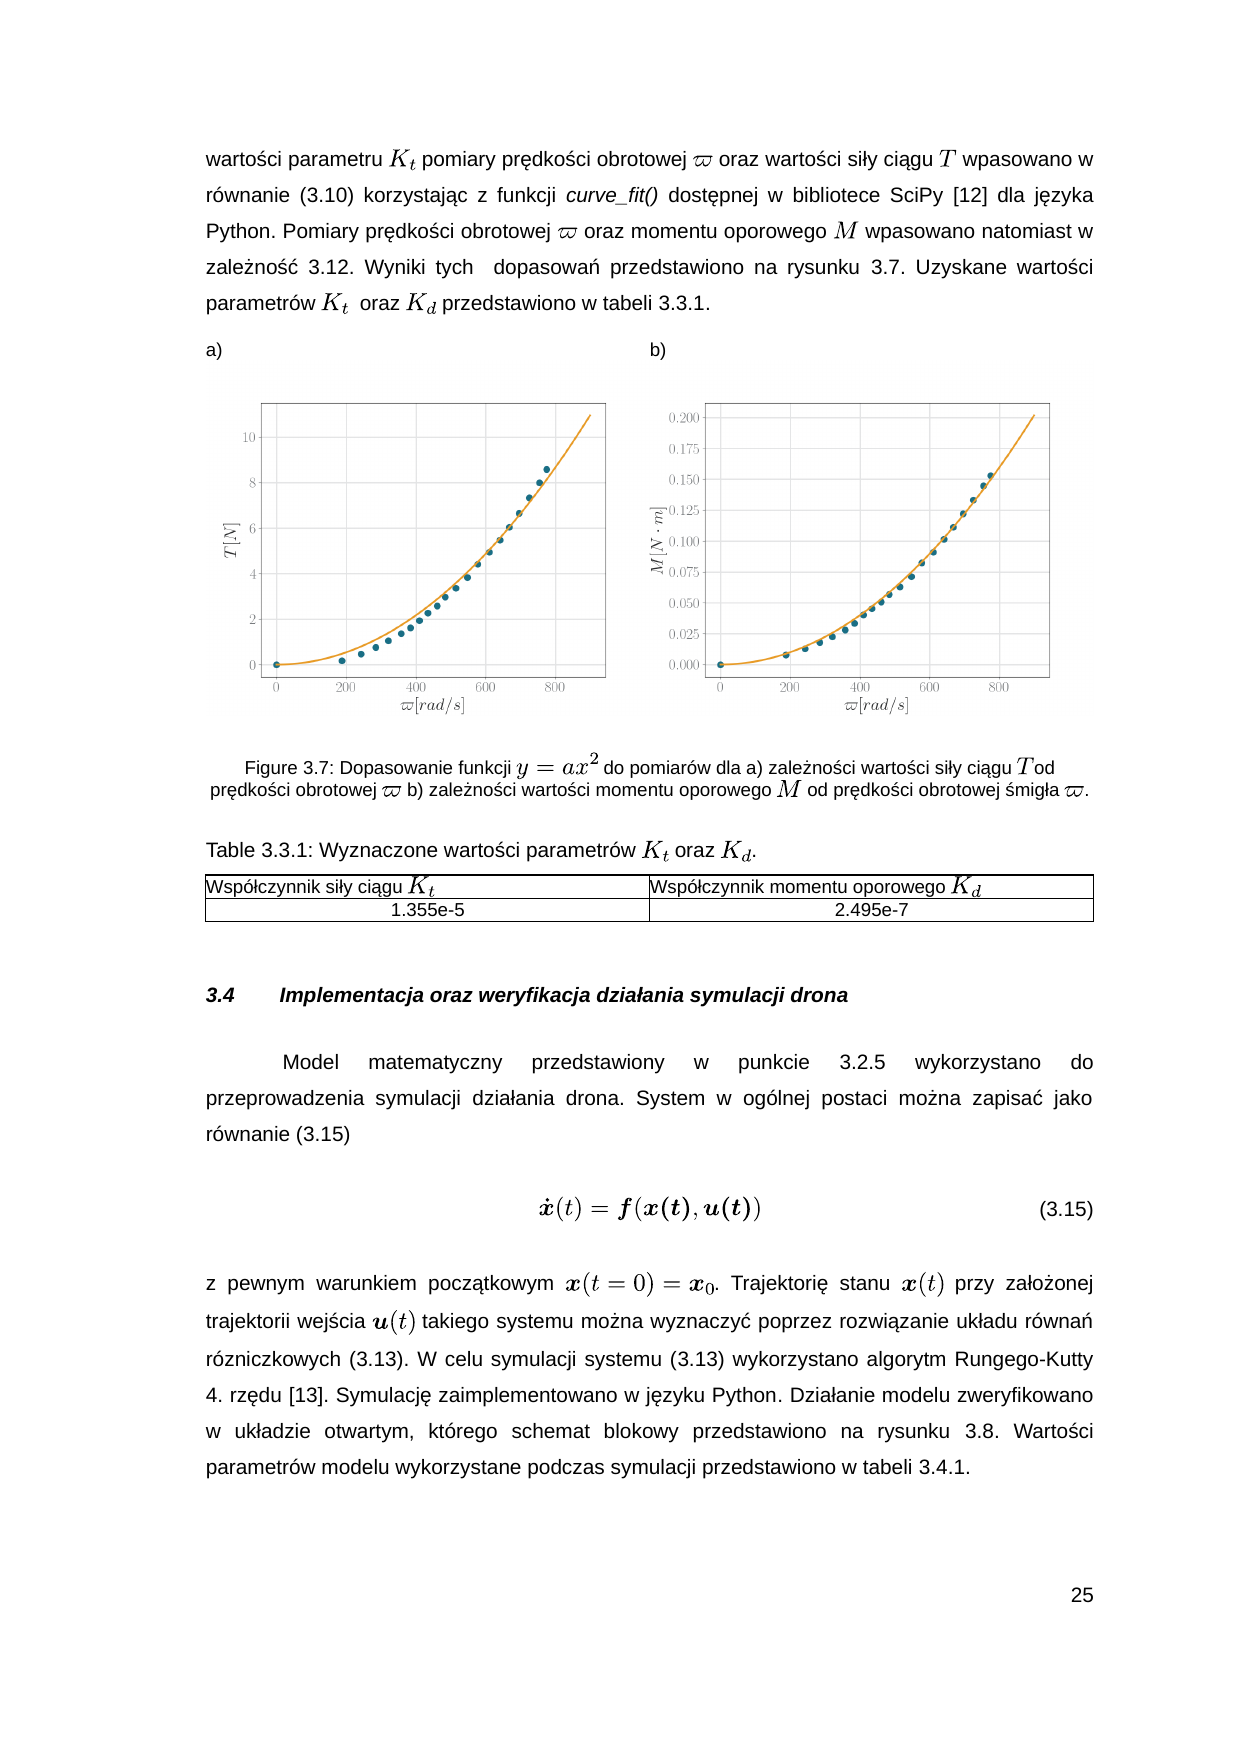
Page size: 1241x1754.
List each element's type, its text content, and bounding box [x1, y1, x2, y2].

table_header [429, 876, 649, 897]
text z pewnym warunkiem początkowym . Trajektorię stanu przy założonej trajektorii wejścia takiego systemu można wyznaczyć poprzez rozwiązanie układu równań rózniczkowych (3.13). W celu symulacji systemu (3.13) wykorzystano algorytm Rungego-Kutty 4. rzędu [13]. Symulację zaimplementowano w języku Python. Działanie modelu zweryfikowano w układzie otwartym, którego schemat blokowy przedstawiono na rysunku 3.8. Wartości parametrów modelu wykorzystane podczas symulacji przedstawiono w tabeli 3.4.1. [206, 1271, 1093, 1479]
text (3.15) [755, 1196, 1093, 1221]
table_cell 1.355e-5 [206, 899, 649, 921]
table_header Współczynnik siły ciągu [206, 876, 429, 897]
table_cell 2.495e-7 [650, 899, 1093, 921]
text Table 3.3.1: Wyznaczone wartości parametrów oraz . [206, 838, 1093, 862]
text Figure 3.7: Dopasowanie funkcji do pomiarów dla a) zależności wartości siły ciągu od prędkości obrotowej b) zależności wartości momentu oporowego od prędkości obrotowej śmigła . [206, 752, 1093, 801]
table_header Współczynnik momentu oporowego [650, 876, 972, 897]
text Model matematyczny przedstawiony w punkcie 3.2.5 wykorzystano do przeprowadzenia symulacji działania drona. System w ogólnej postaci można zapisać jako równanie (3.15) [206, 1050, 1093, 1146]
text [206, 1196, 562, 1221]
table_cell [206, 716, 649, 740]
picture [205, 360, 1094, 716]
table_header [972, 876, 1093, 897]
table_cell [650, 716, 1093, 740]
text wartości parametru pomiary prędkości obrotowej oraz wartości siły ciągu wpasowano w równanie (3.10) korzystając z funkcji curve_fit() dostępnej w bibliotece SciPy [12] dla języka Python. Pomiary prędkości obrotowej oraz momentu oporowego wpasowano natomiast w zależność 3.12. Wyniki tych dopasowań przedstawiono na rysunku 3.7. Uzyskane wartości parametrów oraz przedstawiono w tabeli 3.3.1. [206, 147, 1093, 315]
table_header b) [650, 339, 1093, 360]
table_header a) [206, 339, 649, 360]
subtitle Implementacja oraz weryfikacja działania symulacji drona [206, 983, 1093, 1007]
